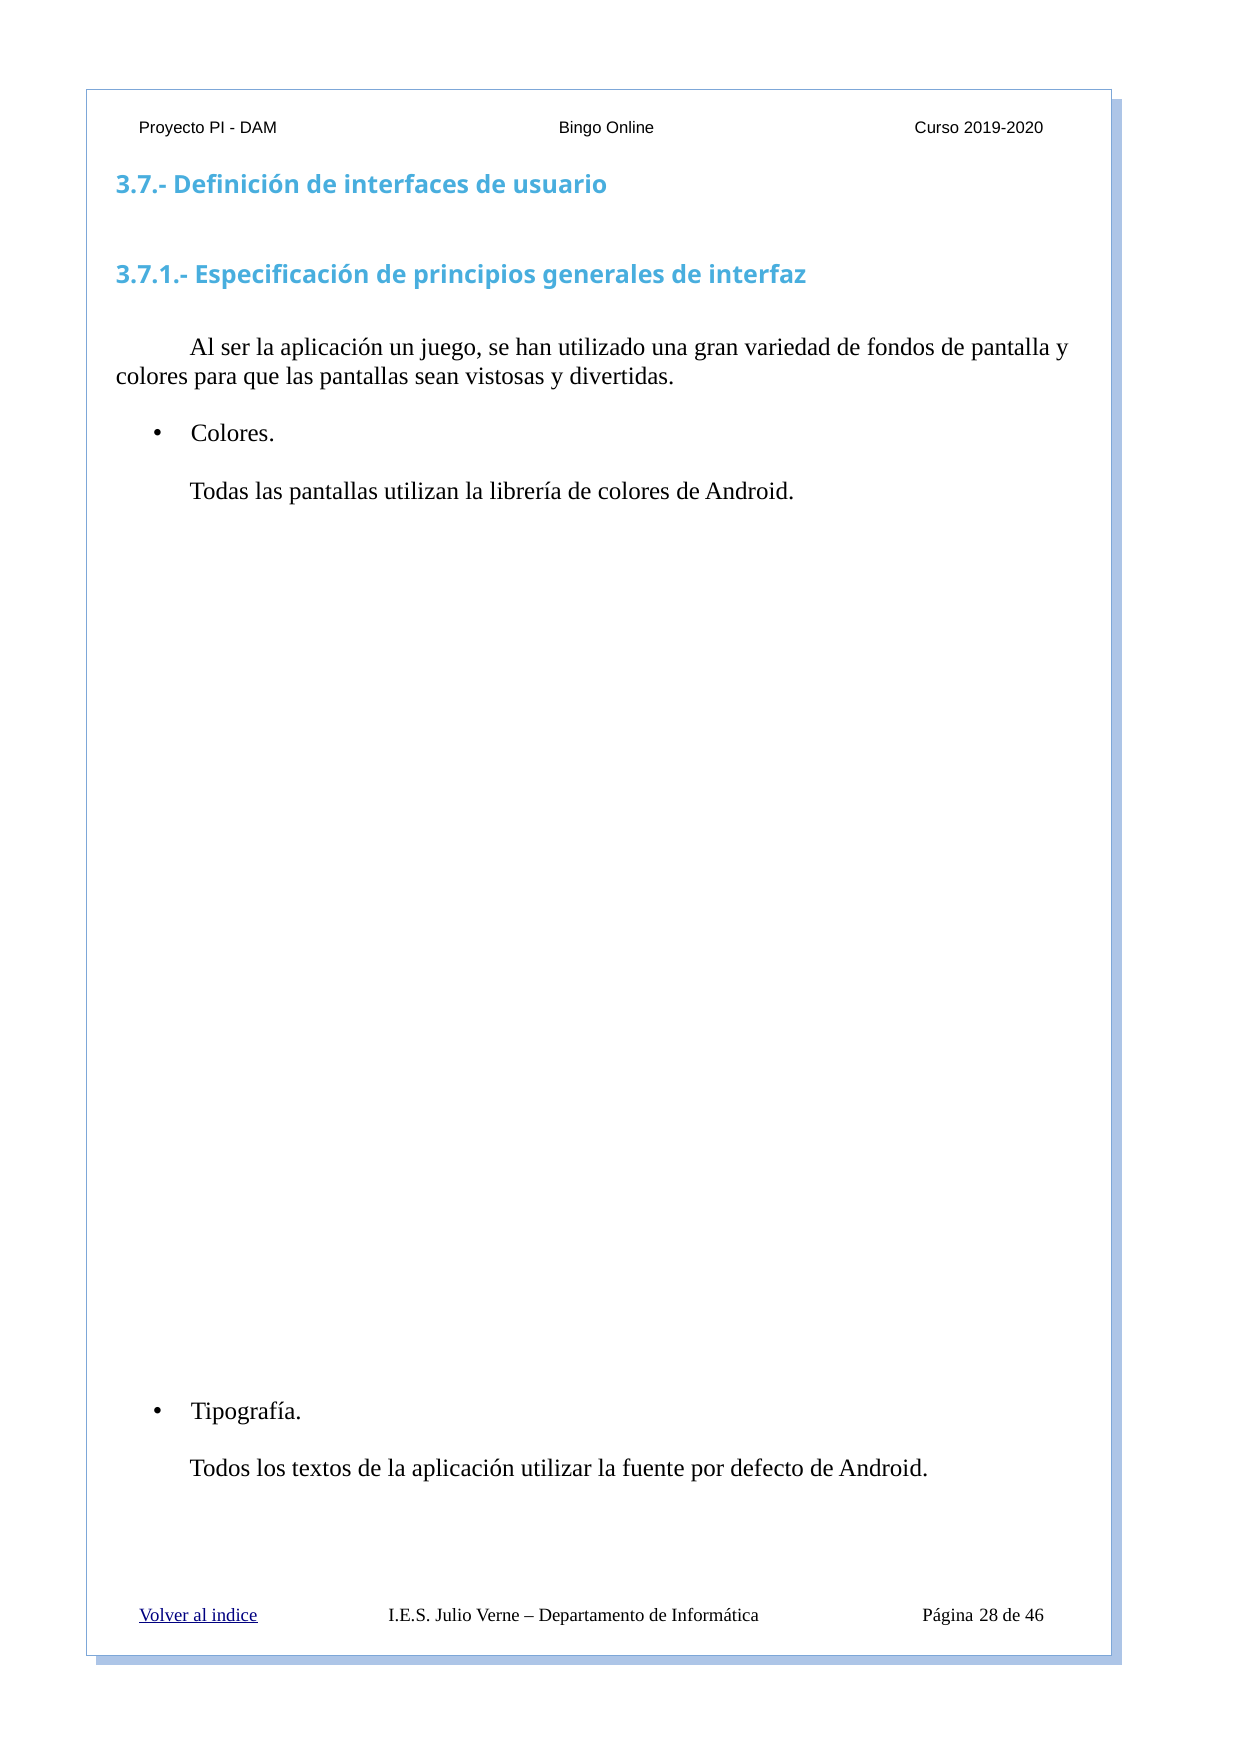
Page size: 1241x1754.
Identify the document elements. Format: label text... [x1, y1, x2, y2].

subtitle 3.7.- Definición de interfaces de usuario [116, 167, 1023, 201]
text Todos los textos de la aplicación utilizar la fuente por defecto de Android. [116, 1453, 1082, 1482]
list Colores. [153, 418, 1082, 447]
list Tipografía. [153, 1396, 1082, 1424]
text Al ser la aplicación un juego, se han utilizado una gran variedad de fondos de pantalla y colores para que las pantallas sean vistosas y divertidas. [116, 332, 1082, 389]
subtitle 3.7.1.- Especificación de principios generales de interfaz [116, 257, 1082, 291]
text Todas las pantallas utilizan la librería de colores de Android. [116, 476, 1082, 504]
